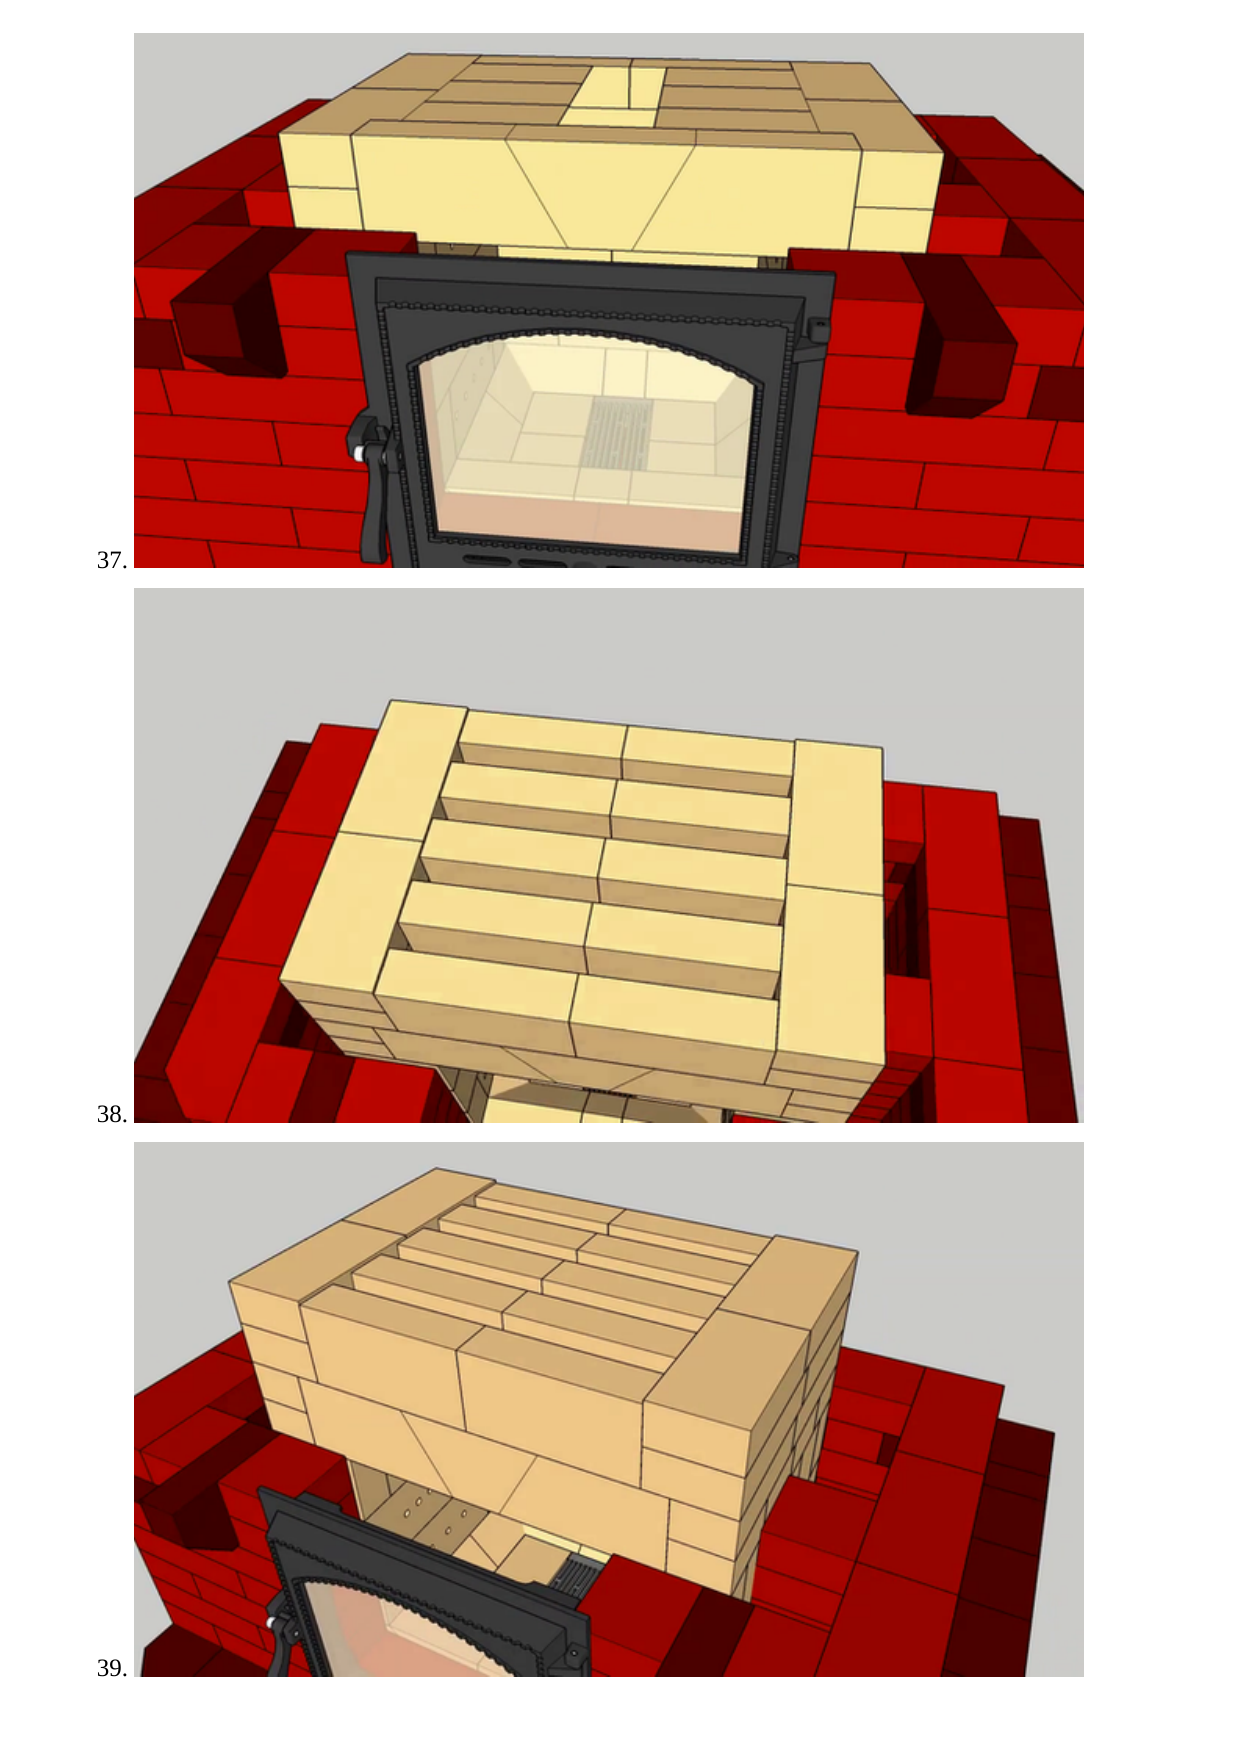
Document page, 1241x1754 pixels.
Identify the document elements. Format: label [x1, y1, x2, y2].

picture [134, 33, 1084, 568]
picture [134, 588, 1084, 1123]
picture [134, 1142, 1084, 1677]
